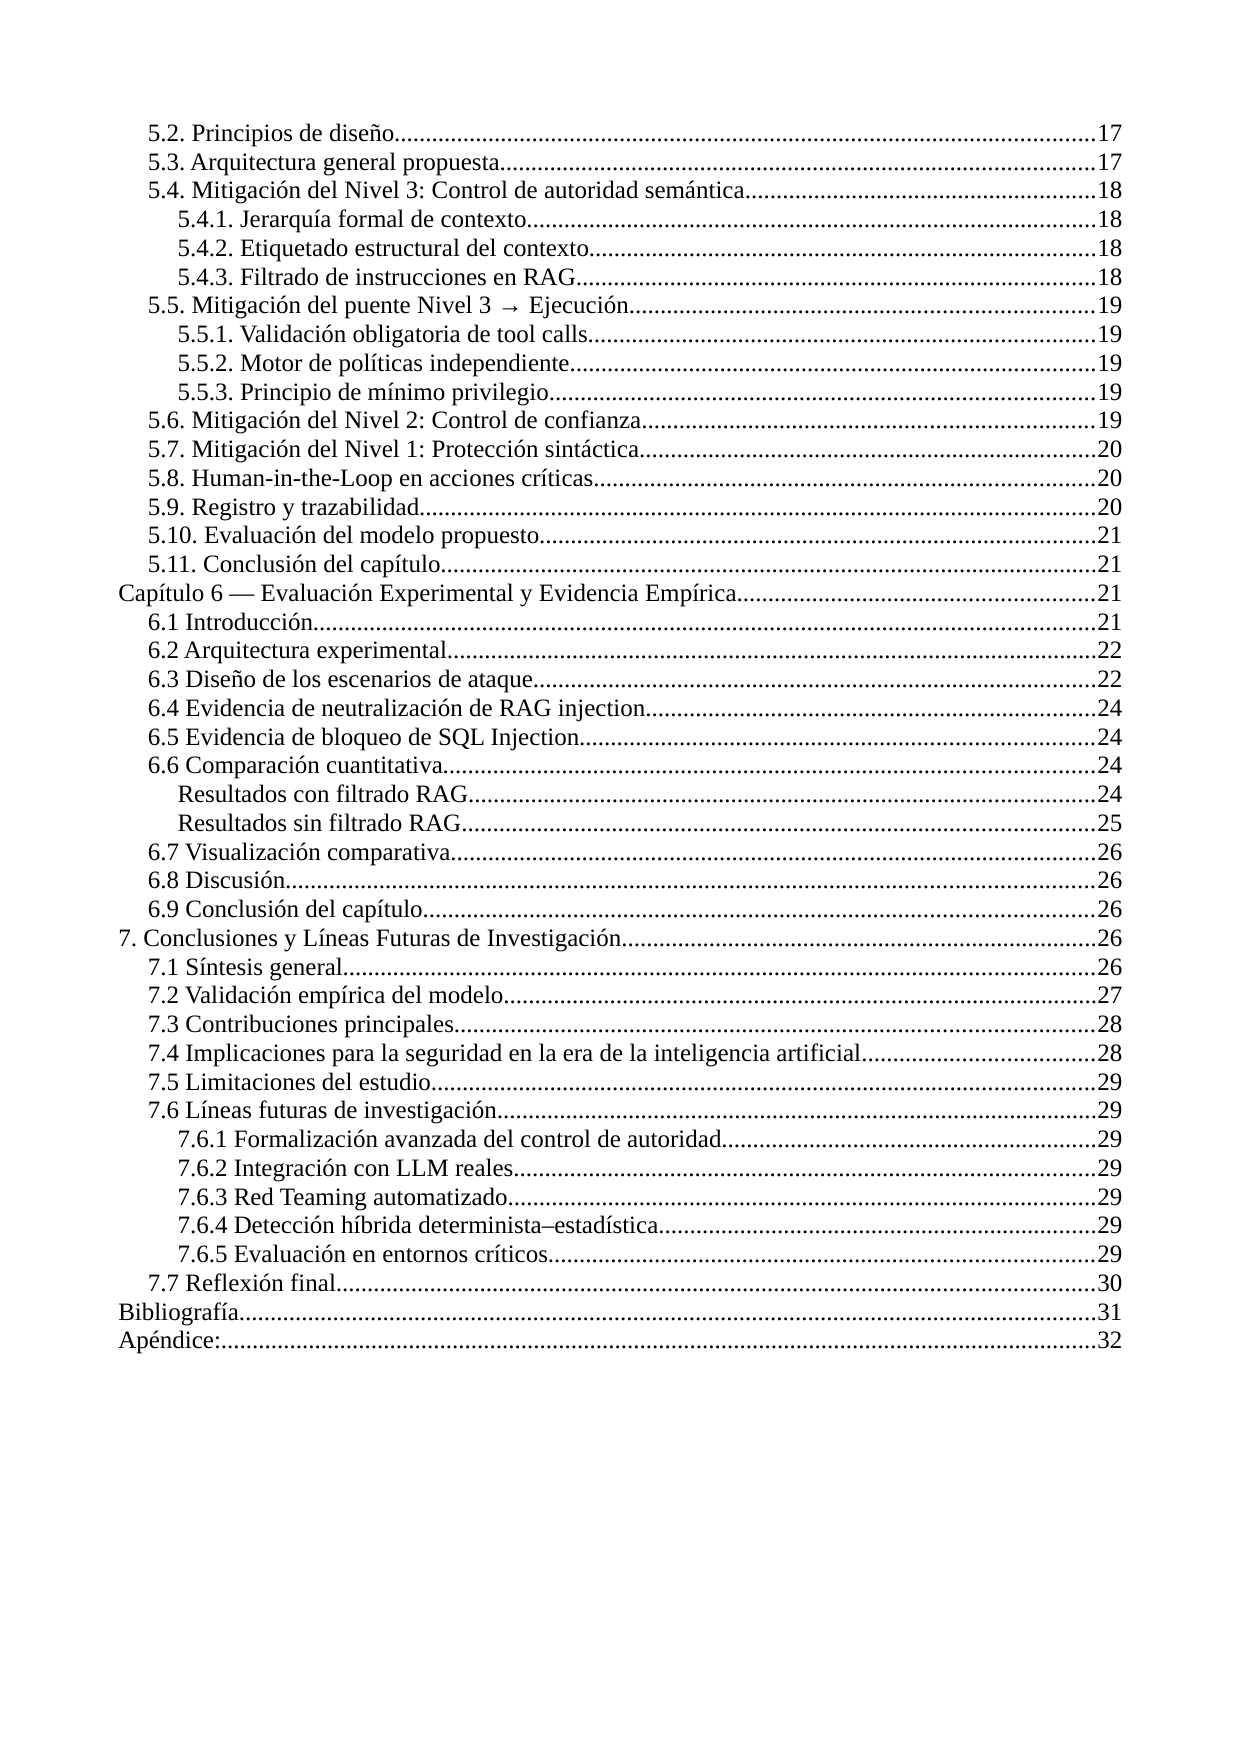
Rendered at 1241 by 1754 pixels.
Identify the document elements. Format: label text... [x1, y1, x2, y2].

text 7.4 Implicaciones para la seguridad en la era de la inteligencia artificial 28 [148, 1038, 1122, 1067]
text 7.5 Limitaciones del estudio 29 [148, 1067, 1122, 1096]
text 5.5.3. Principio de mínimo privilegio 19 [177, 377, 1122, 406]
text 7. Conclusiones y Líneas Futuras de Investigación 26 [118, 923, 1122, 952]
text 5.5. Mitigación del puente Nivel 3 → Ejecución 19 [148, 291, 1122, 319]
text Resultados sin filtrado RAG 25 [177, 808, 1122, 837]
text Resultados con filtrado RAG 24 [177, 779, 1122, 808]
text Bibliografía 31 [118, 1297, 1122, 1326]
text 5.4.1. Jerarquía formal de contexto 18 [177, 204, 1122, 233]
text 6.9 Conclusión del capítulo 26 [148, 894, 1122, 923]
text 5.7. Mitigación del Nivel 1: Protección sintáctica 20 [148, 434, 1122, 463]
text 5.10. Evaluación del modelo propuesto 21 [148, 521, 1122, 549]
text 5.5.1. Validación obligatoria de tool calls 19 [177, 319, 1122, 348]
text 6.6 Comparación cuantitativa 24 [148, 751, 1122, 779]
text 5.9. Registro y trazabilidad 20 [148, 492, 1122, 521]
text 7.6.4 Detección híbrida determinista–estadística 29 [177, 1211, 1122, 1239]
text 7.7 Reflexión final 30 [148, 1268, 1122, 1297]
text 5.8. Human-in-the-Loop en acciones críticas 20 [148, 463, 1122, 492]
text 7.3 Contribuciones principales 28 [148, 1009, 1122, 1038]
text 5.4.3. Filtrado de instrucciones en RAG 18 [177, 262, 1122, 291]
text 5.3. Arquitectura general propuesta 17 [148, 147, 1122, 176]
text Apéndice: 32 [118, 1326, 1122, 1354]
text 7.1 Síntesis general 26 [148, 952, 1122, 981]
text 6.2 Arquitectura experimental 22 [148, 636, 1122, 664]
text 6.8 Discusión 26 [148, 866, 1122, 894]
text 6.3 Diseño de los escenarios de ataque 22 [148, 664, 1122, 693]
text 6.1 Introducción 21 [148, 607, 1122, 636]
text 5.6. Mitigación del Nivel 2: Control de confianza 19 [148, 406, 1122, 434]
text 5.11. Conclusión del capítulo 21 [148, 549, 1122, 578]
text 7.6 Líneas futuras de investigación 29 [148, 1096, 1122, 1124]
text 7.6.5 Evaluación en entornos críticos 29 [177, 1239, 1122, 1268]
text 6.5 Evidencia de bloqueo de SQL Injection 24 [148, 722, 1122, 751]
text 7.2 Validación empírica del modelo 27 [148, 981, 1122, 1009]
text Capítulo 6 — Evaluación Experimental y Evidencia Empírica 21 [118, 578, 1122, 607]
text 5.5.2. Motor de políticas independiente 19 [177, 348, 1122, 377]
text 7.6.1 Formalización avanzada del control de autoridad 29 [177, 1124, 1122, 1153]
text 5.4.2. Etiquetado estructural del contexto 18 [177, 233, 1122, 262]
text 6.7 Visualización comparativa 26 [148, 837, 1122, 866]
text 5.4. Mitigación del Nivel 3: Control de autoridad semántica 18 [148, 176, 1122, 204]
text 5.2. Principios de diseño 17 [148, 118, 1122, 147]
text 7.6.3 Red Teaming automatizado 29 [177, 1182, 1122, 1211]
text 7.6.2 Integración con LLM reales 29 [177, 1153, 1122, 1182]
text 6.4 Evidencia de neutralización de RAG injection 24 [148, 693, 1122, 722]
